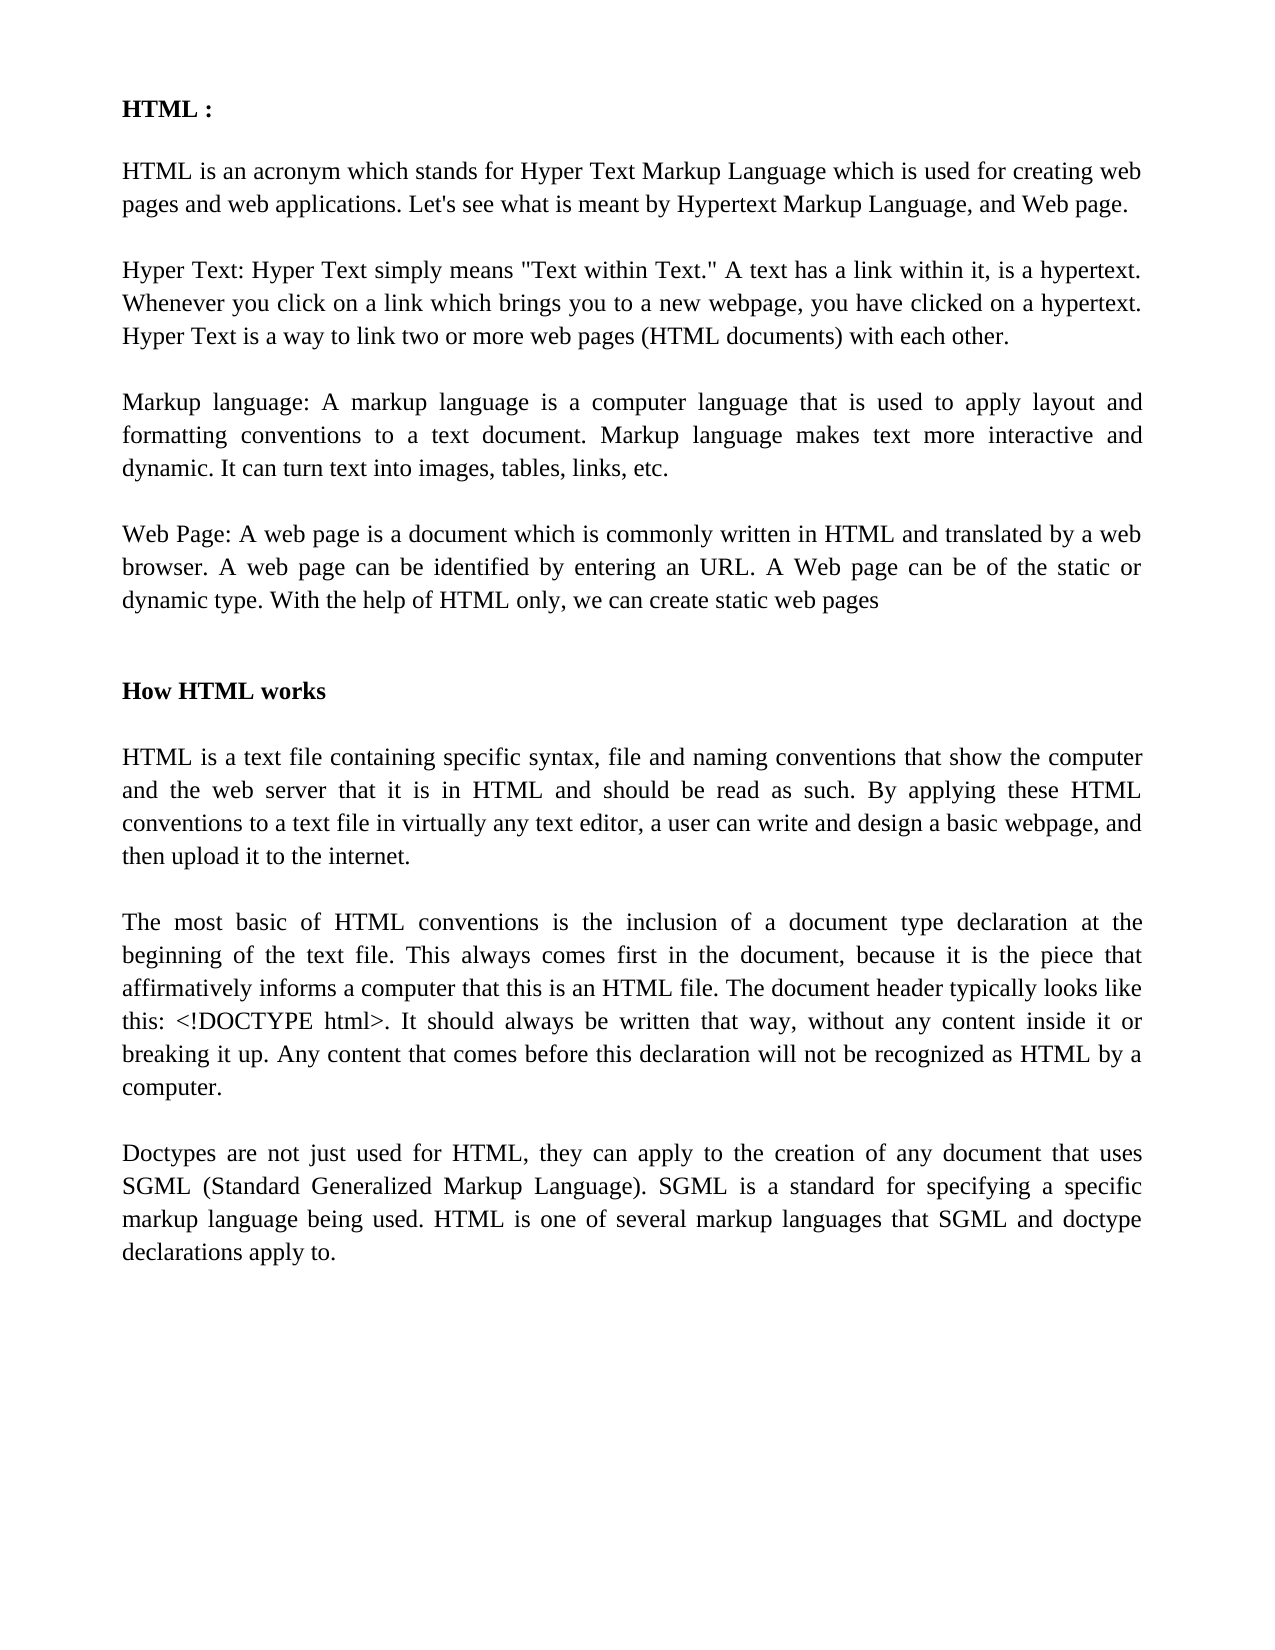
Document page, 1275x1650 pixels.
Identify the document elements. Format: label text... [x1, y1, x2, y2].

text Markup language: A markup language is a computer language that is used to apply layout and formatting conventions to a text document. Markup language makes text more interactive and dynamic. It can turn text into images, tables, links, etc. [122, 387, 1144, 482]
text Hyper Text: Hyper Text simply means "Text within Text." A text has a link within it, is a hypertext. Whenever you click on a link which brings you to a new webpage, you have clicked on a hypertext. Hyper Text is a way to link two or more web pages (HTML documents) with each other. [122, 255, 1144, 350]
text HTML is a text file containing specific syntax, file and naming conventions that show the computer and the web server that it is in HTML and should be read as such. By applying these HTML conventions to a text file in virtually any text editor, a user can write and design a basic webpage, and then upload it to the internet. [122, 742, 1144, 870]
text How HTML works [122, 676, 1144, 704]
text Doctypes are not just used for HTML, they can apply to the creation of any document that uses SGML (Standard Generalized Markup Language). SGML is a standard for specifying a specific markup language being used. HTML is one of several markup languages that SGML and doctype declarations apply to. [122, 1138, 1144, 1266]
text HTML : [122, 94, 1144, 122]
text Web Page: A web page is a document which is commonly written in HTML and translated by a web browser. A web page can be identified by entering an URL. A Web page can be of the static or dynamic type. With the help of HTML only, we can create static web pages [122, 519, 1144, 614]
text HTML is an acronym which stands for Hyper Text Markup Language which is used for creating web pages and web applications. Let's see what is meant by Hypertext Markup Language, and Web page. [122, 156, 1144, 218]
text The most basic of HTML conventions is the inclusion of a document type declaration at the beginning of the text file. This always comes first in the document, because it is the piece that affirmatively informs a computer that this is an HTML file. The document header typically looks like this: <!DOCTYPE html>. It should always be written that way, without any content inside it or breaking it up. Any content that comes before this declaration will not be recognized as HTML by a computer. [122, 907, 1144, 1101]
